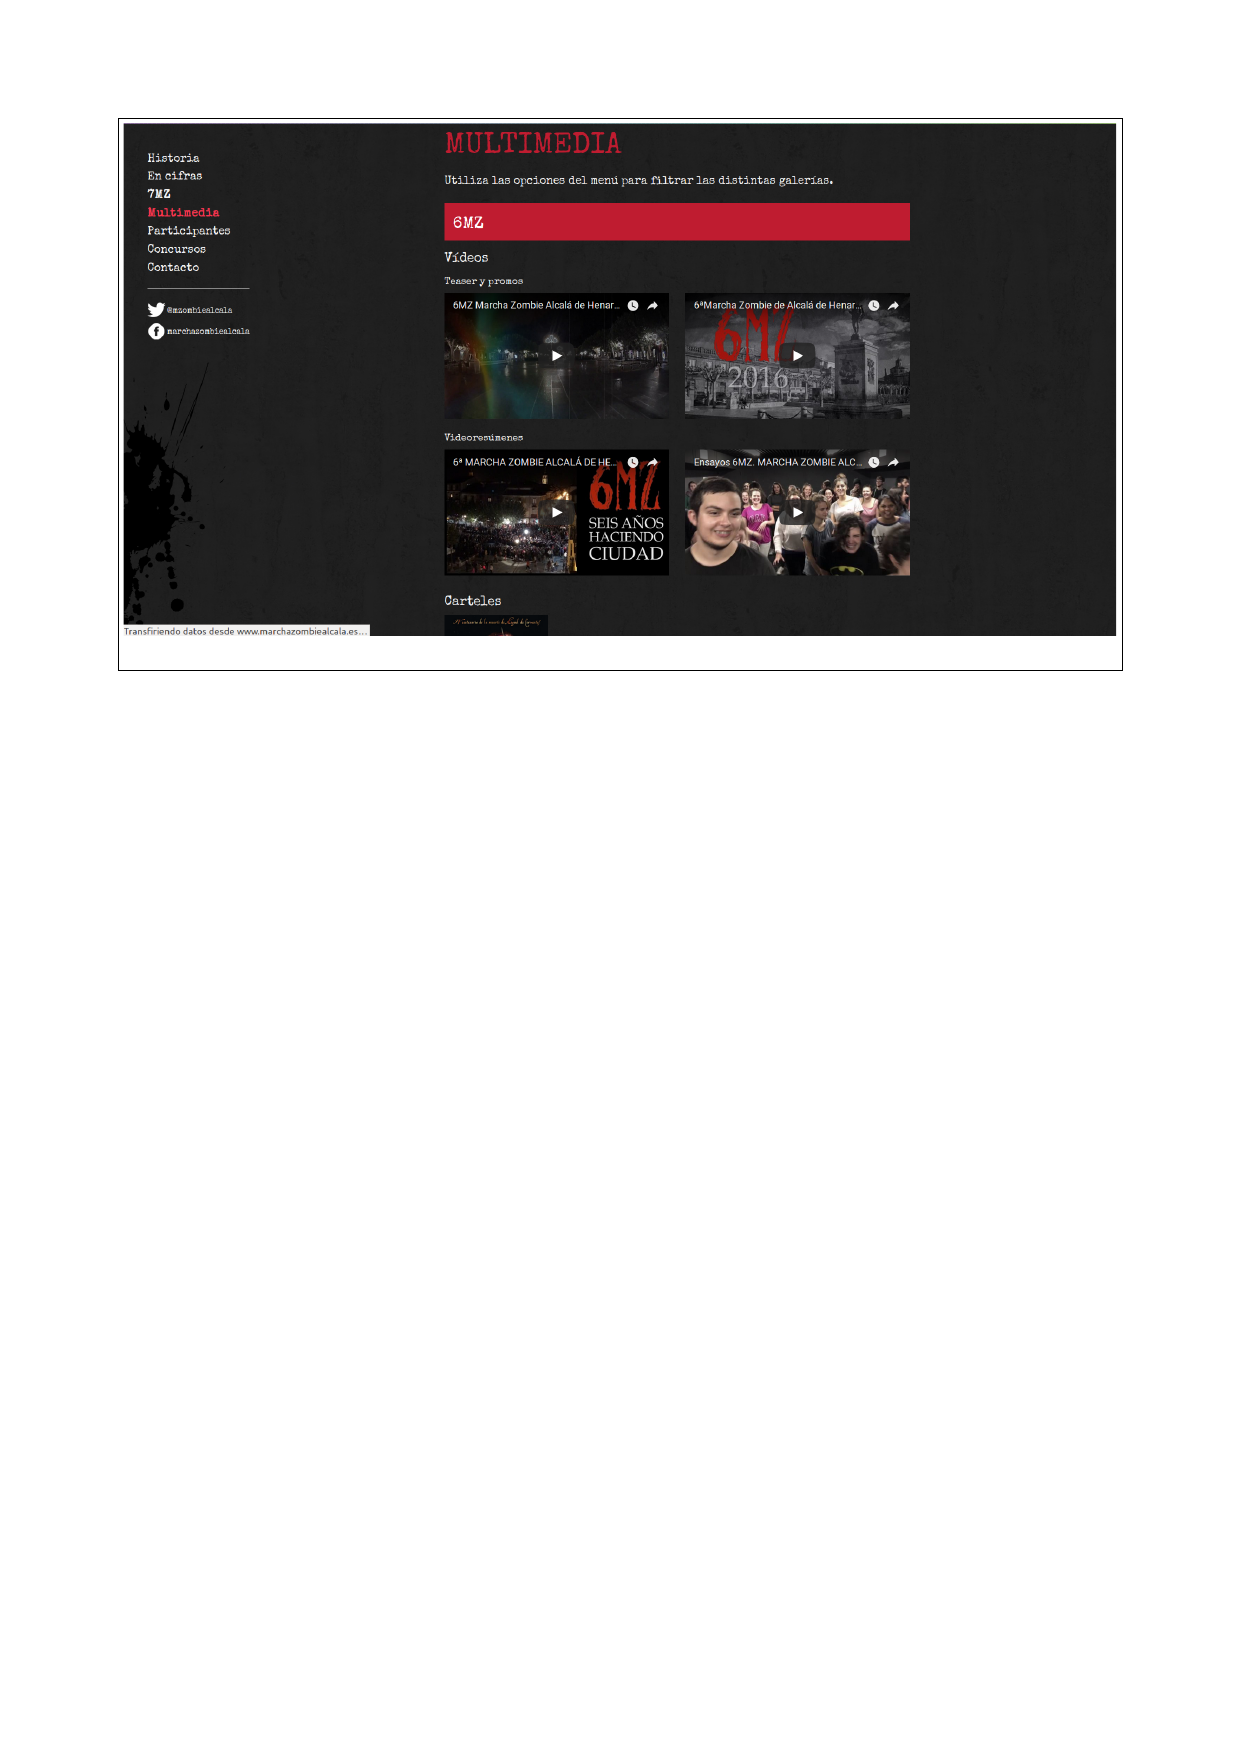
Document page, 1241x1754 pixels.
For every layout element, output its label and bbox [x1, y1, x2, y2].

picture [123, 123, 1117, 636]
table_cell [119, 119, 1122, 670]
